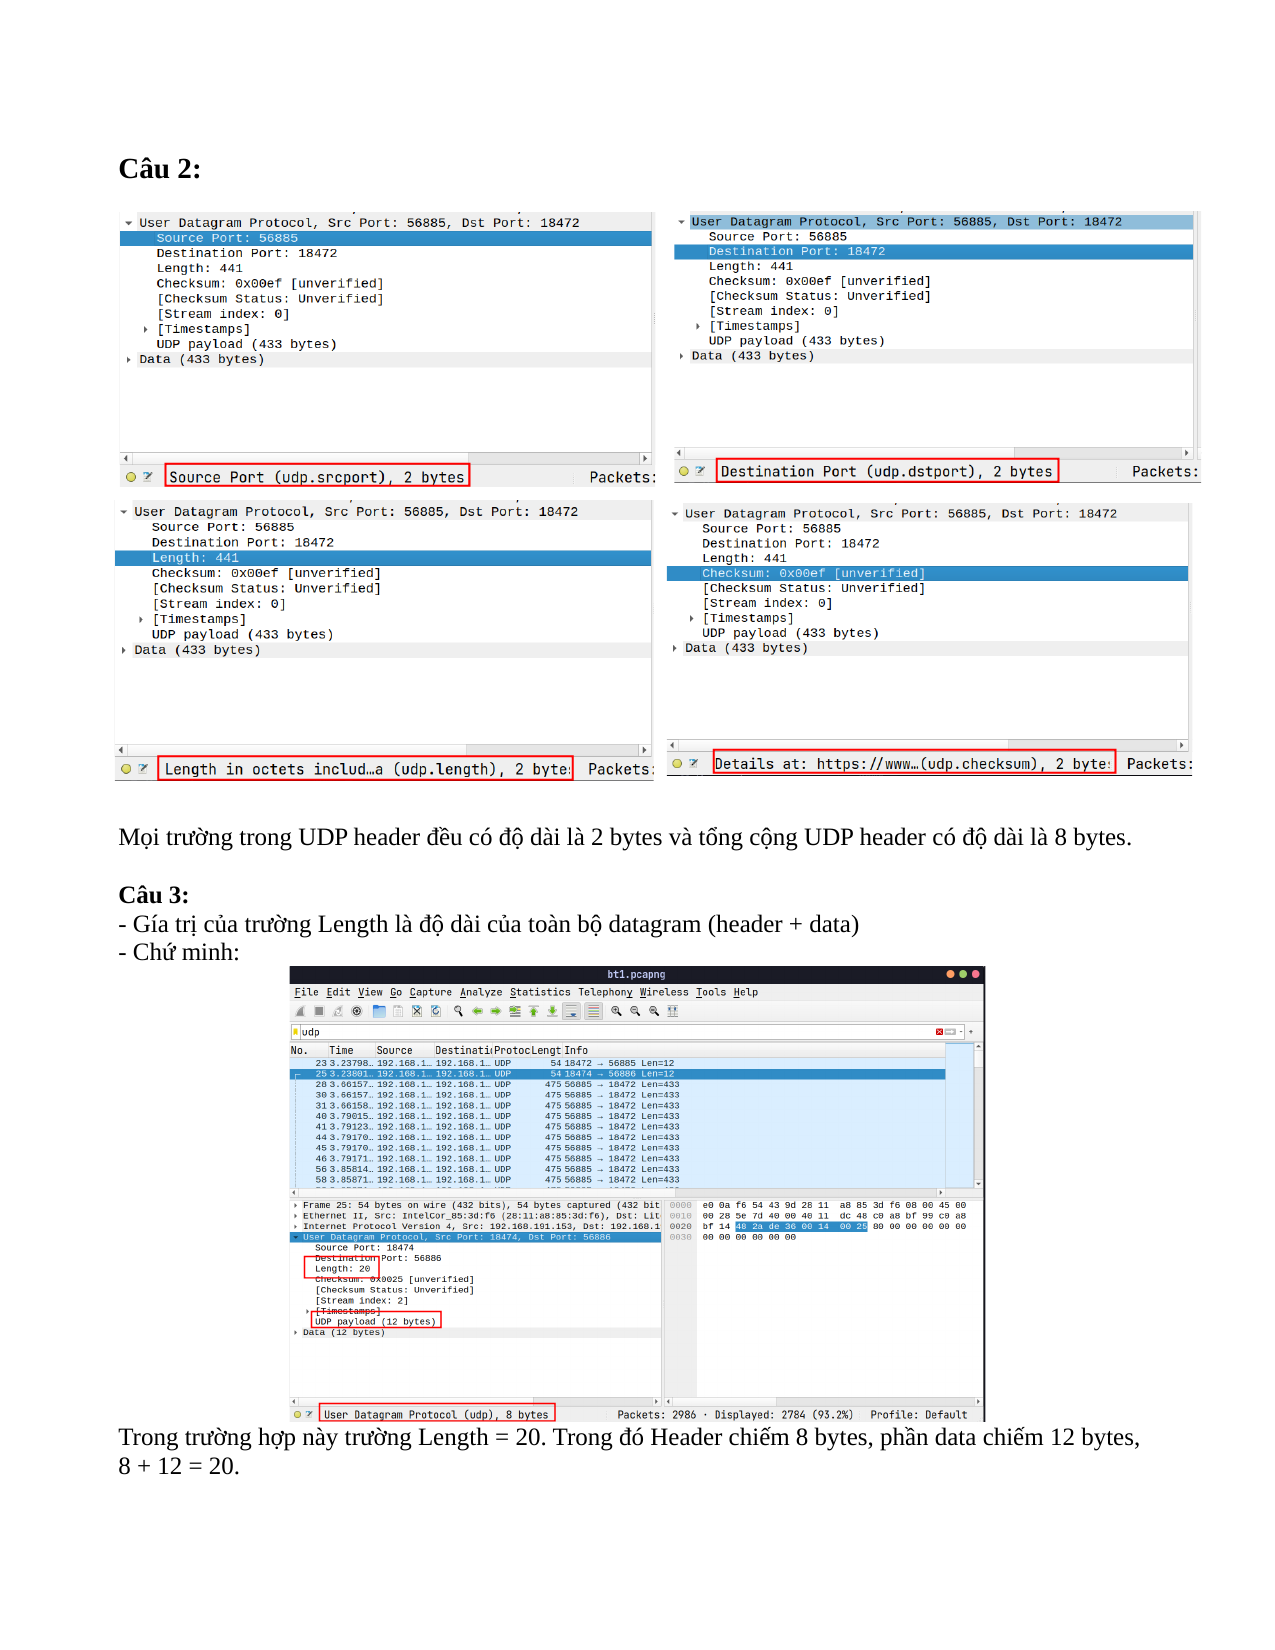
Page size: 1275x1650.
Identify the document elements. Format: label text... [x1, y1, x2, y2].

picture [119, 212, 656, 487]
text - Chứ minh: [118, 937, 1157, 966]
text Câu 2: [118, 152, 1157, 185]
picture [666, 503, 1193, 776]
picture [289, 966, 986, 1422]
text Mọi trường trong UDP header đều có độ dài là 2 bytes và tổng cộng UDP header có độ dài là 8 bytes. [118, 822, 1157, 851]
picture [674, 211, 1202, 483]
list Trong trường hợp này trường Length = 20. Trong đó Header chiếm 8 bytes, phần data chiếm 12 bytes, 8 + 12 = 20. [118, 966, 1157, 1479]
text - Gía trị của trường Length là độ dài của toàn bộ datagram (header + data) [118, 909, 1157, 937]
picture [114, 500, 654, 781]
text Câu 3: [118, 880, 1157, 909]
